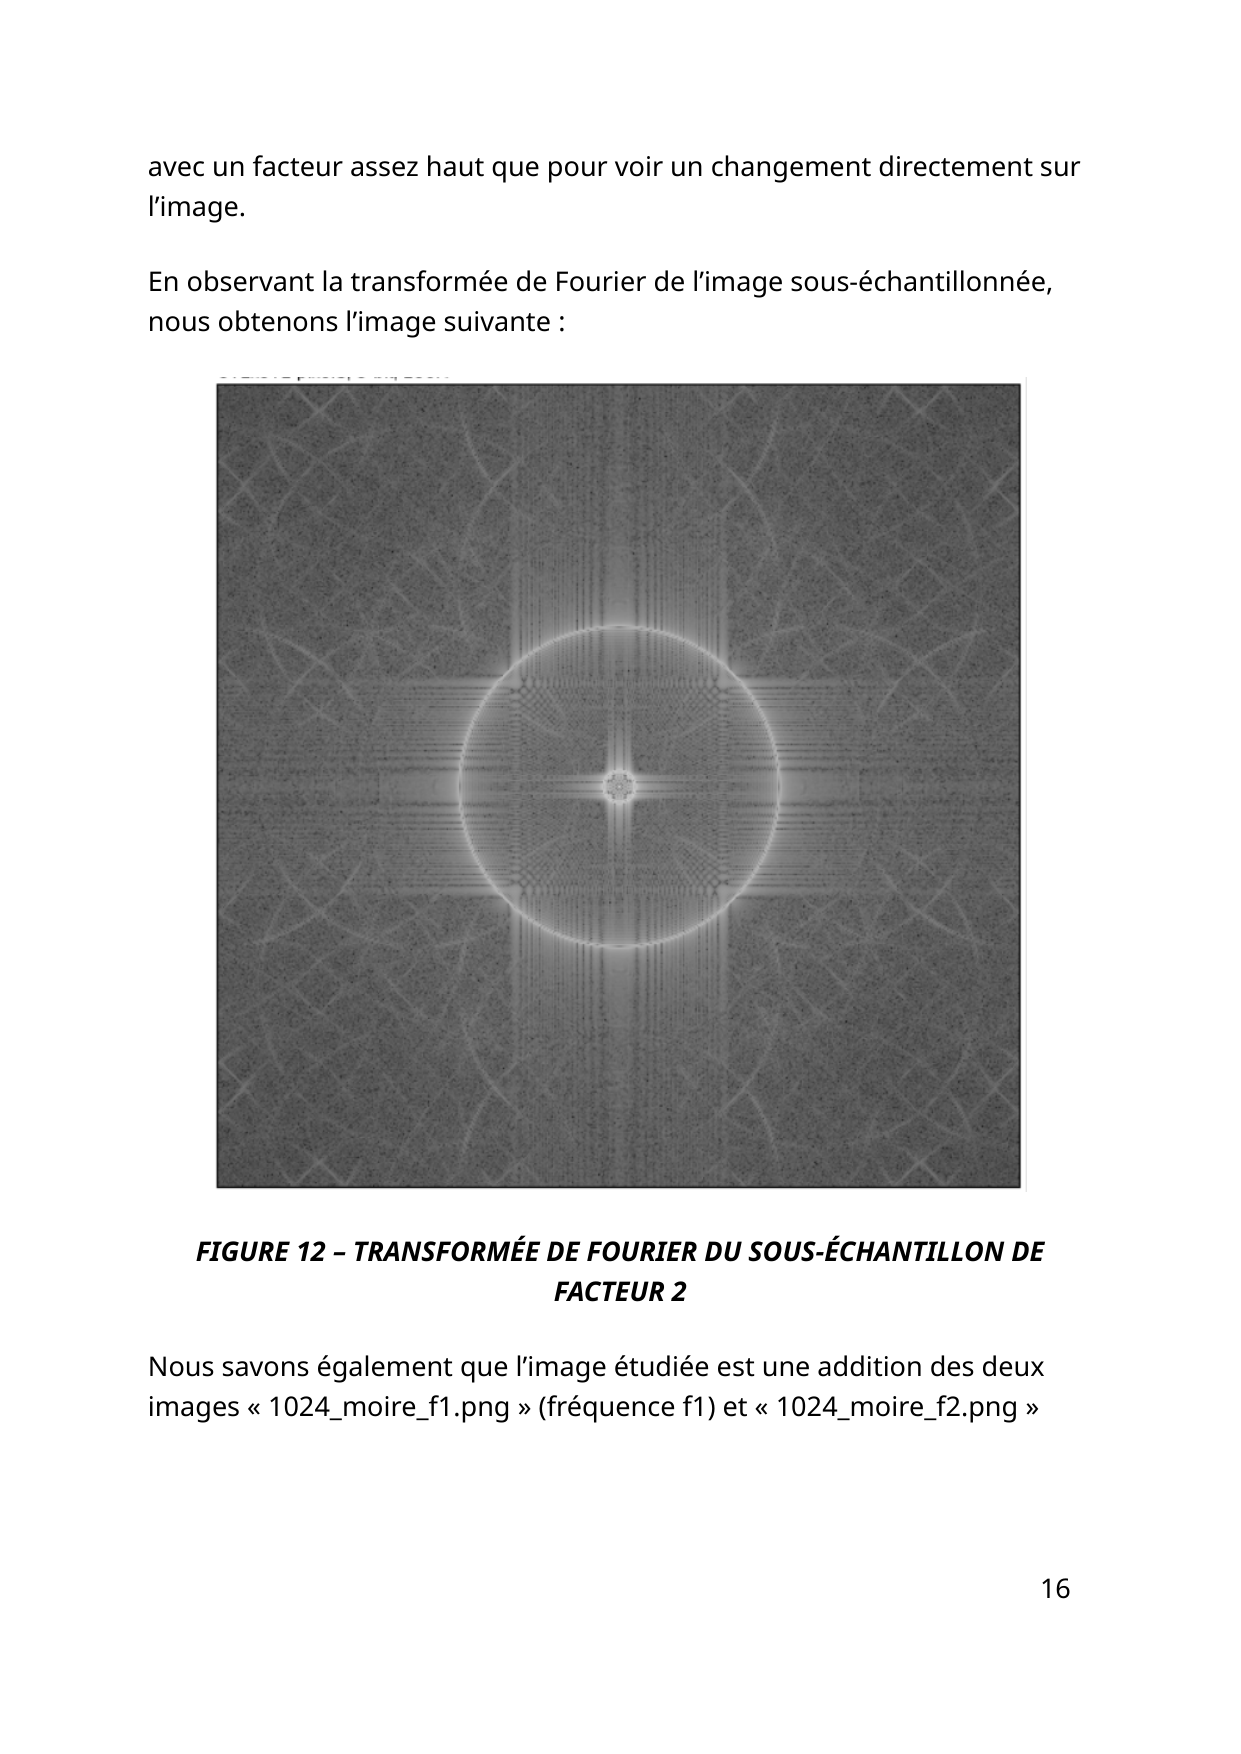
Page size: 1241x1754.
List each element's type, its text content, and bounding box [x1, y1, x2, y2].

text Nous savons également que l’image étudiée est une addition des deux images « 1024_moire_f1.png » (fréquence f1) et « 1024_moire_f2.png » [148, 1348, 1093, 1424]
text En observant la transformée de Fourier de l’image sous-échantillonnée, nous obtenons l’image suivante : [148, 263, 1093, 339]
picture [213, 377, 1027, 1192]
text FIGURE 12 – TRANSFORMÉE DE FOURIER DU SOUS-ÉCHANTILLON DE FACTEUR 2 [148, 378, 1093, 1309]
text avec un facteur assez haut que pour voir un changement directement sur l’image. [148, 148, 1093, 224]
